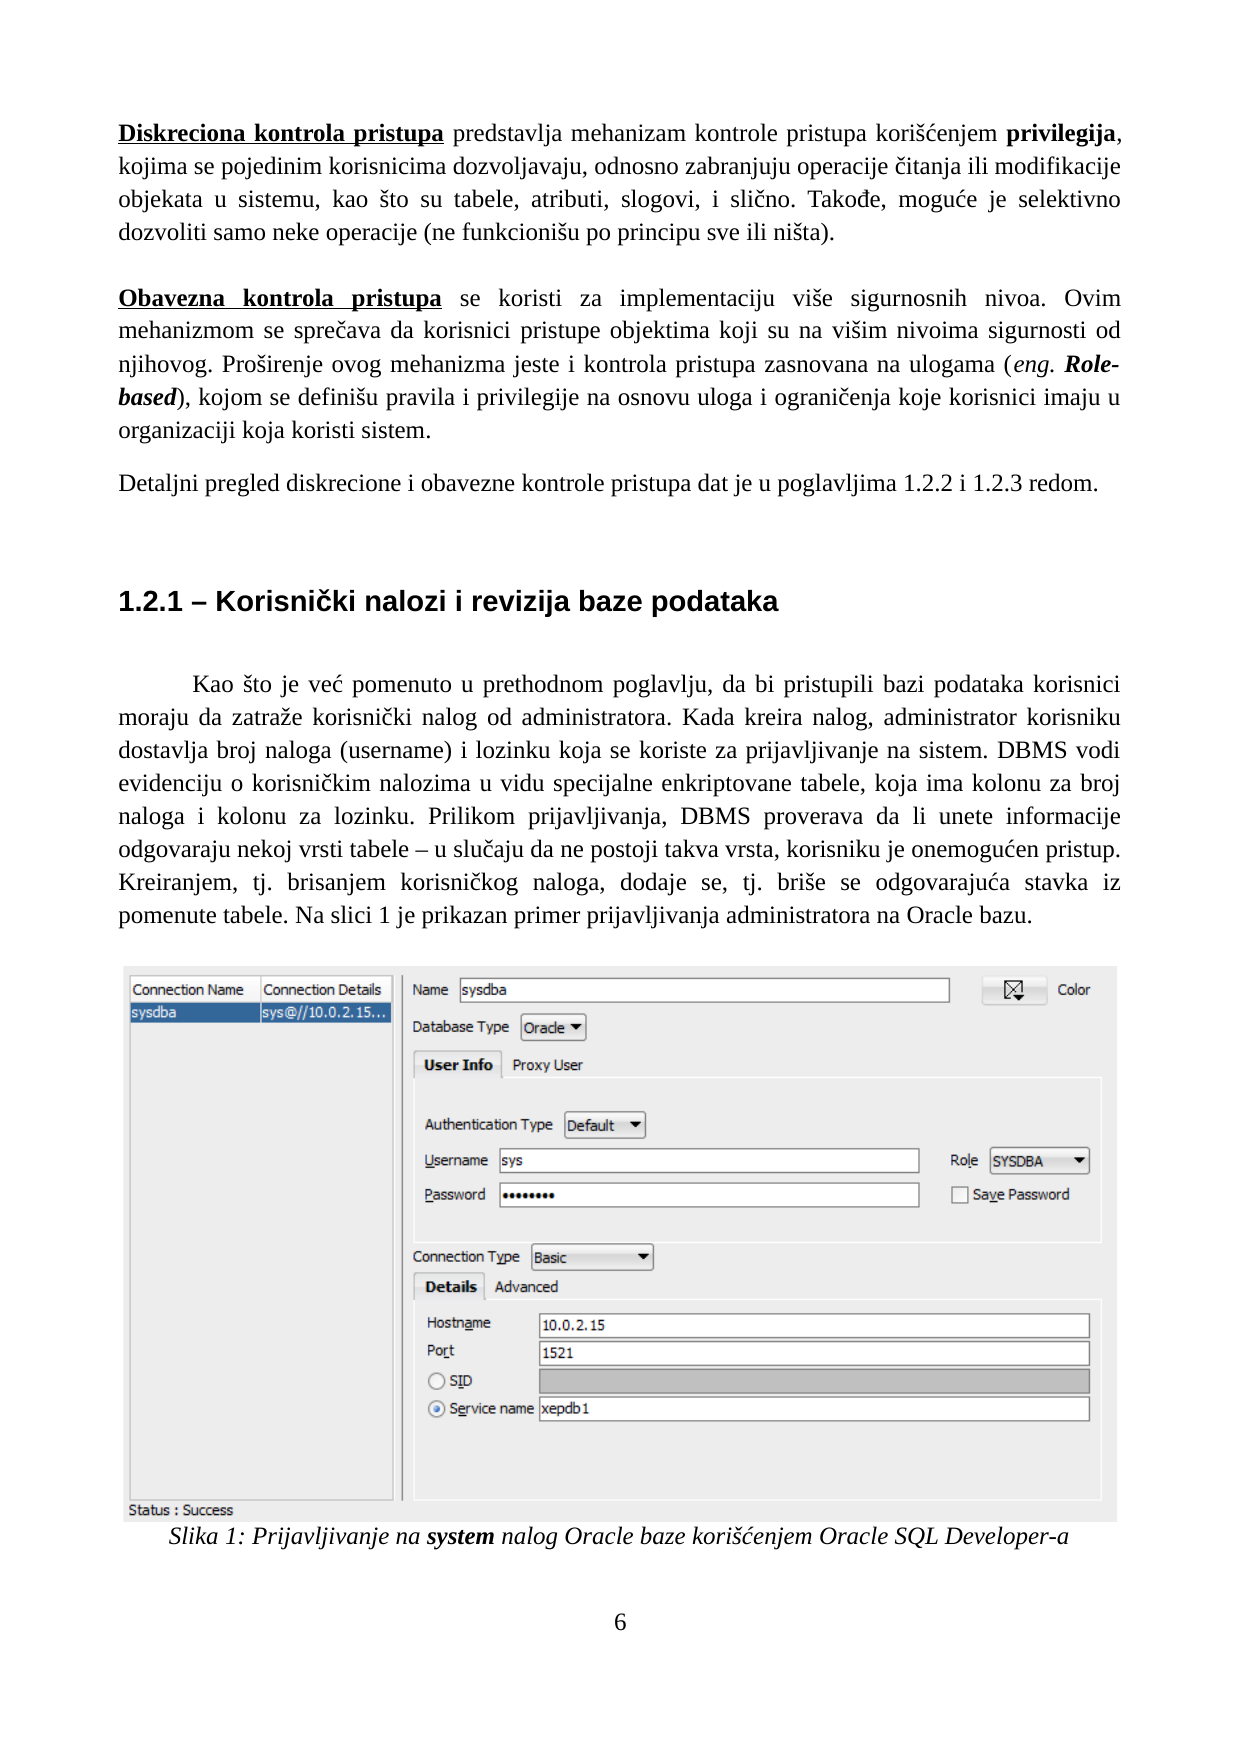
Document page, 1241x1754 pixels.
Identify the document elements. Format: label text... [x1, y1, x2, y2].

text Detaljni pregled diskrecione i obavezne kontrole pristupa dat je u poglavljima 1.2.2 i 1.2.3 redom. [118, 468, 1122, 497]
picture [123, 966, 1118, 1522]
text Kao što je već pomenuto u prethodnom poglavlju, da bi pristupili bazi podataka korisnici moraju da zatraže korisnički nalog od administratora. Kada kreira nalog, administrator korisniku dostavlja broj naloga (username) i lozinku koja se koriste za prijavljivanje na sistem. DBMS vodi evidenciju o korisničkim nalozima u vidu specijalne enkriptovane tabele, koja ima kolonu za broj naloga i kolonu za lozinku. Prilikom prijavljivanja, DBMS proverava da li unete informacije odgovaraju nekoj vrsti tabele – u slučaju da ne postoji takva vrsta, korisniku je onemogućen pristup. Kreiranjem, tj. brisanjem korisničkog naloga, dodaje se, tj. briše se odgovarajuća stavka iz pomenute tabele. Na slici 1 je prikazan primer prijavljivanja administratora na Oracle bazu. [118, 669, 1122, 929]
text Diskreciona kontrola pristupa predstavlja mehanizam kontrole pristupa korišćenjem privilegija, kojima se pojedinim korisnicima dozvoljavaju, odnosno zabranjuju operacije čitanja ili modifikacije objekata u sistemu, kao što su tabele, atributi, slogovi, i slično. Takođe, moguće je selektivno dozvoliti samo neke operacije (ne funkcionišu po principu sve ili ništa). [118, 118, 1122, 246]
subtitle 1.2.1 – Korisnički nalozi i revizija baze podataka [118, 584, 1122, 617]
text Slika 1: Prijavljivanje na system nalog Oracle baze korišćenjem Oracle SQL Developer-a [118, 966, 1122, 1550]
text Obavezna kontrola pristupa se koristi za implementaciju više sigurnosnih nivoa. Ovim mehanizmom se sprečava da korisnici pristupe objektima koji su na višim nivoima sigurnosti od njihovog. Proširenje ovog mehanizma jeste i kontrola pristupa zasnovana na ulogama (eng. Role-based), kojom se definišu pravila i privilegije na osnovu uloga i ograničenja koje korisnici imaju u organizaciji koja koristi sistem. [118, 283, 1122, 443]
